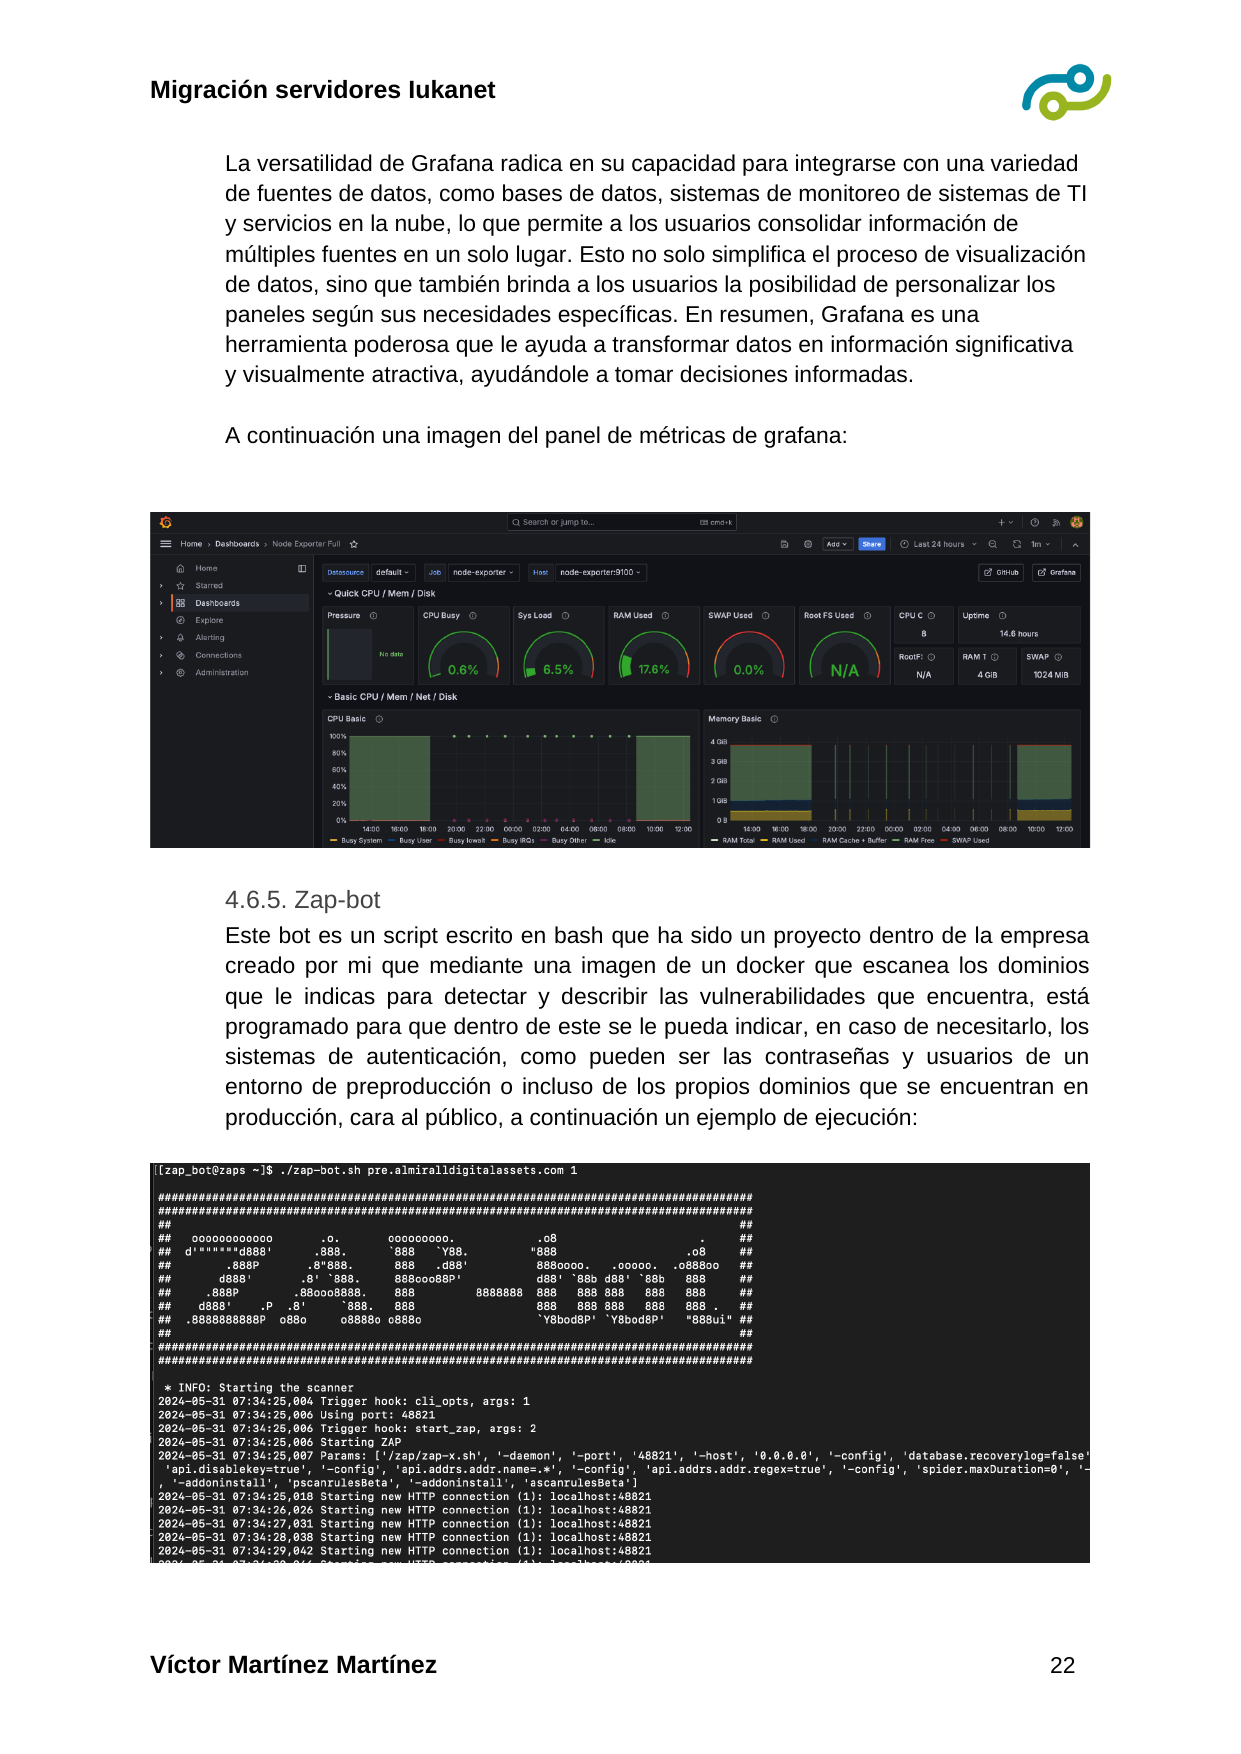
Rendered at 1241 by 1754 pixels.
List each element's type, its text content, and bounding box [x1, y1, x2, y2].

text La versatilidad de Grafana radica en su capacidad para integrarse con una variedad de fuentes de datos, como bases de datos, sistemas de monitoreo de sistemas de TI y servicios en la nube, lo que permite a los usuarios consolidar información de múltiples fuentes en un solo lugar. Esto no solo simplifica el proceso de visualización de datos, sino que también brinda a los usuarios la posibilidad de personalizar los paneles según sus necesidades específicas. En resumen, Grafana es una herramienta poderosa que le ayuda a transformar datos en información significativa y visualmente atractiva, ayudándole a tomar decisiones informadas. [225, 150, 1090, 388]
subtitle 4.6.5. Zap-bot [225, 885, 1090, 914]
text Este bot es un script escrito en bash que ha sido un proyecto dentro de la empresa creado por mi que mediante una imagen de un docker que escanea los dominios que le indicas para detectar y describir las vulnerabilidades que encuentra, está programado para que dentro de este se le pueda indicar, en caso de necesitarlo, los sistemas de autenticación, como pueden ser las contraseñas y usuarios de un entorno de preproducción o incluso de los propios dominios que se encuentran en producción, cara al público, a continuación un ejemplo de ejecución: [225, 922, 1090, 1130]
text A continuación una imagen del panel de métricas de grafana: [150, 422, 1090, 448]
picture [1018, 59, 1034, 122]
picture [150, 1163, 1090, 1563]
picture [150, 512, 1091, 848]
